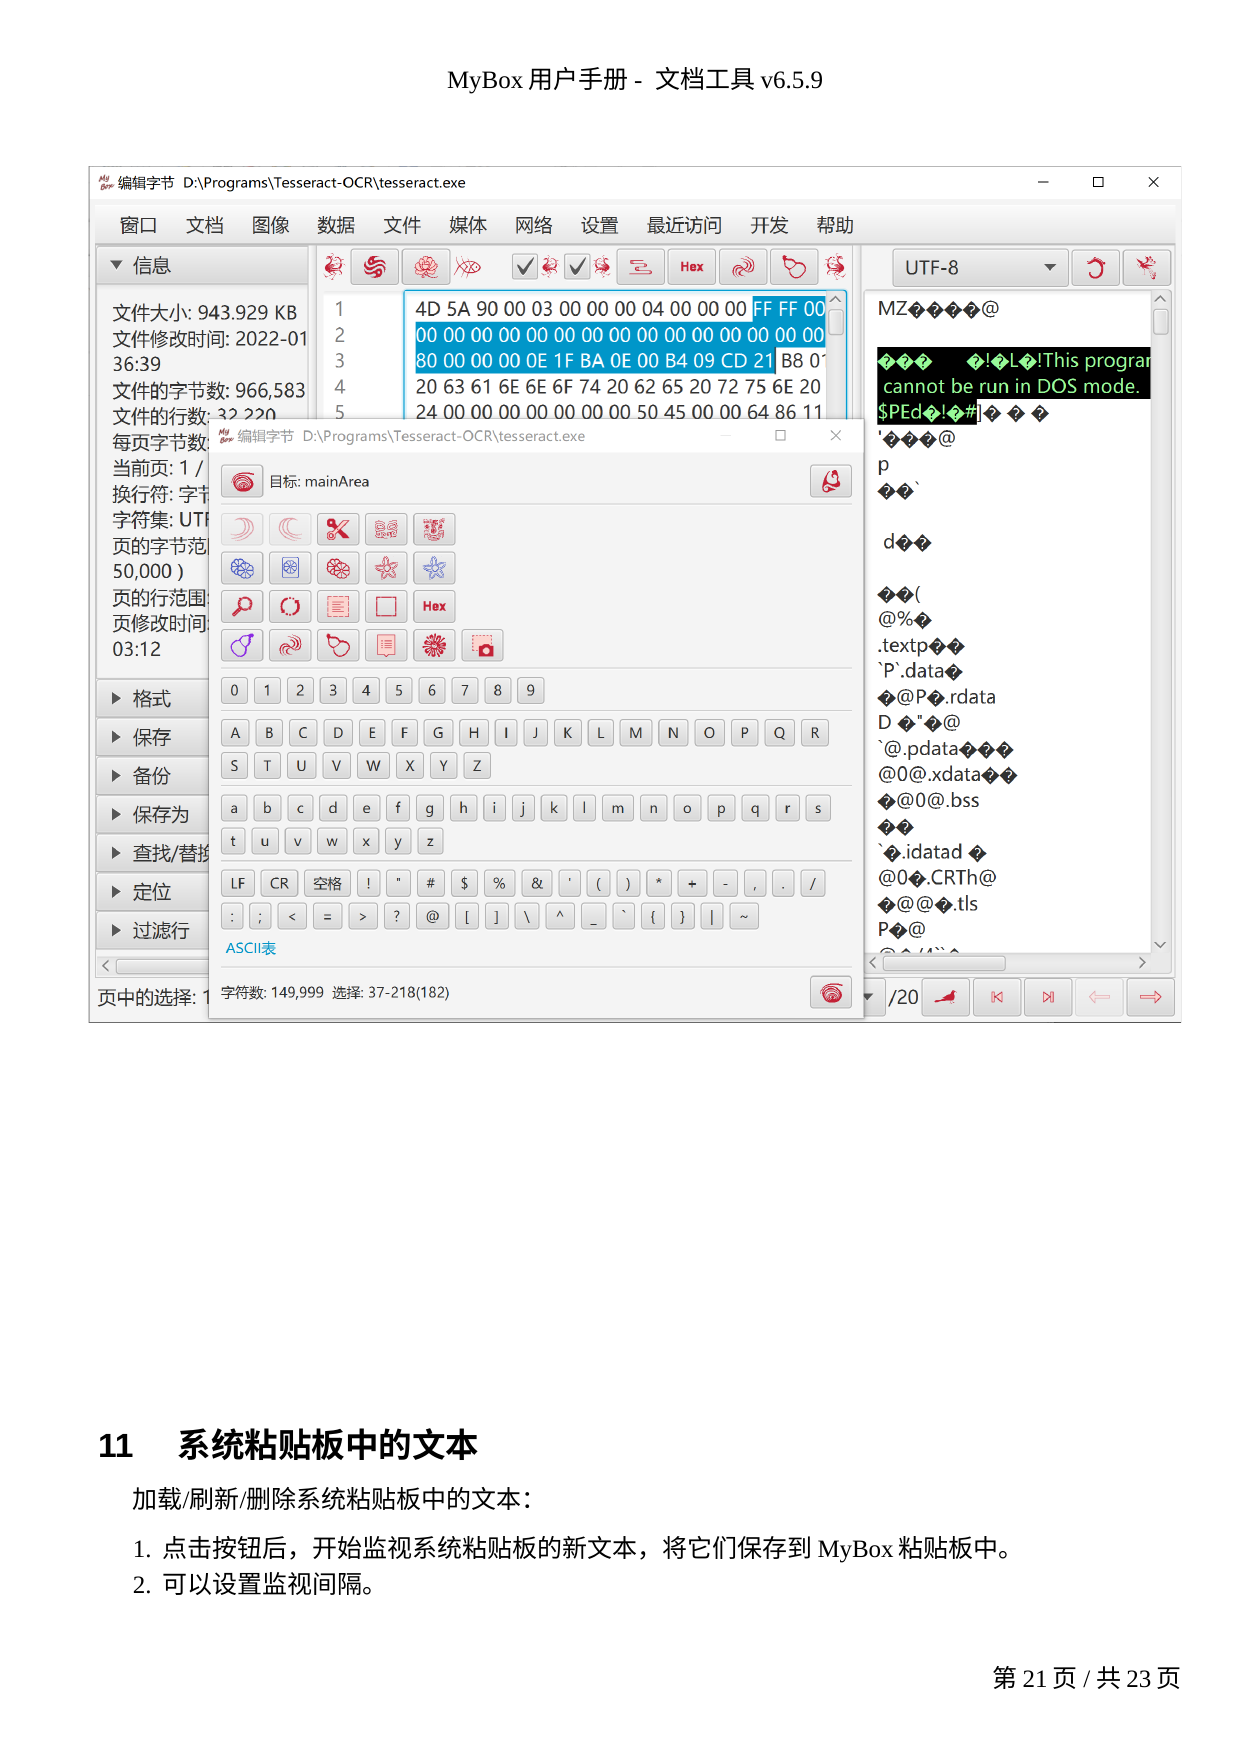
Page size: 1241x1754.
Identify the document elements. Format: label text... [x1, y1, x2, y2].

list 可以设置监视间隔。 [133, 1565, 1181, 1601]
list 点击按钮后，开始监视系统粘贴板的新文本，将它们保存到MyBox粘贴板中。 [133, 1529, 1181, 1565]
picture [88, 166, 1182, 1023]
subtitle 系统粘贴板中的文本 [88, 1419, 1181, 1467]
text 加载/刷新/删除系统粘贴板中的文本： [88, 1480, 1181, 1516]
